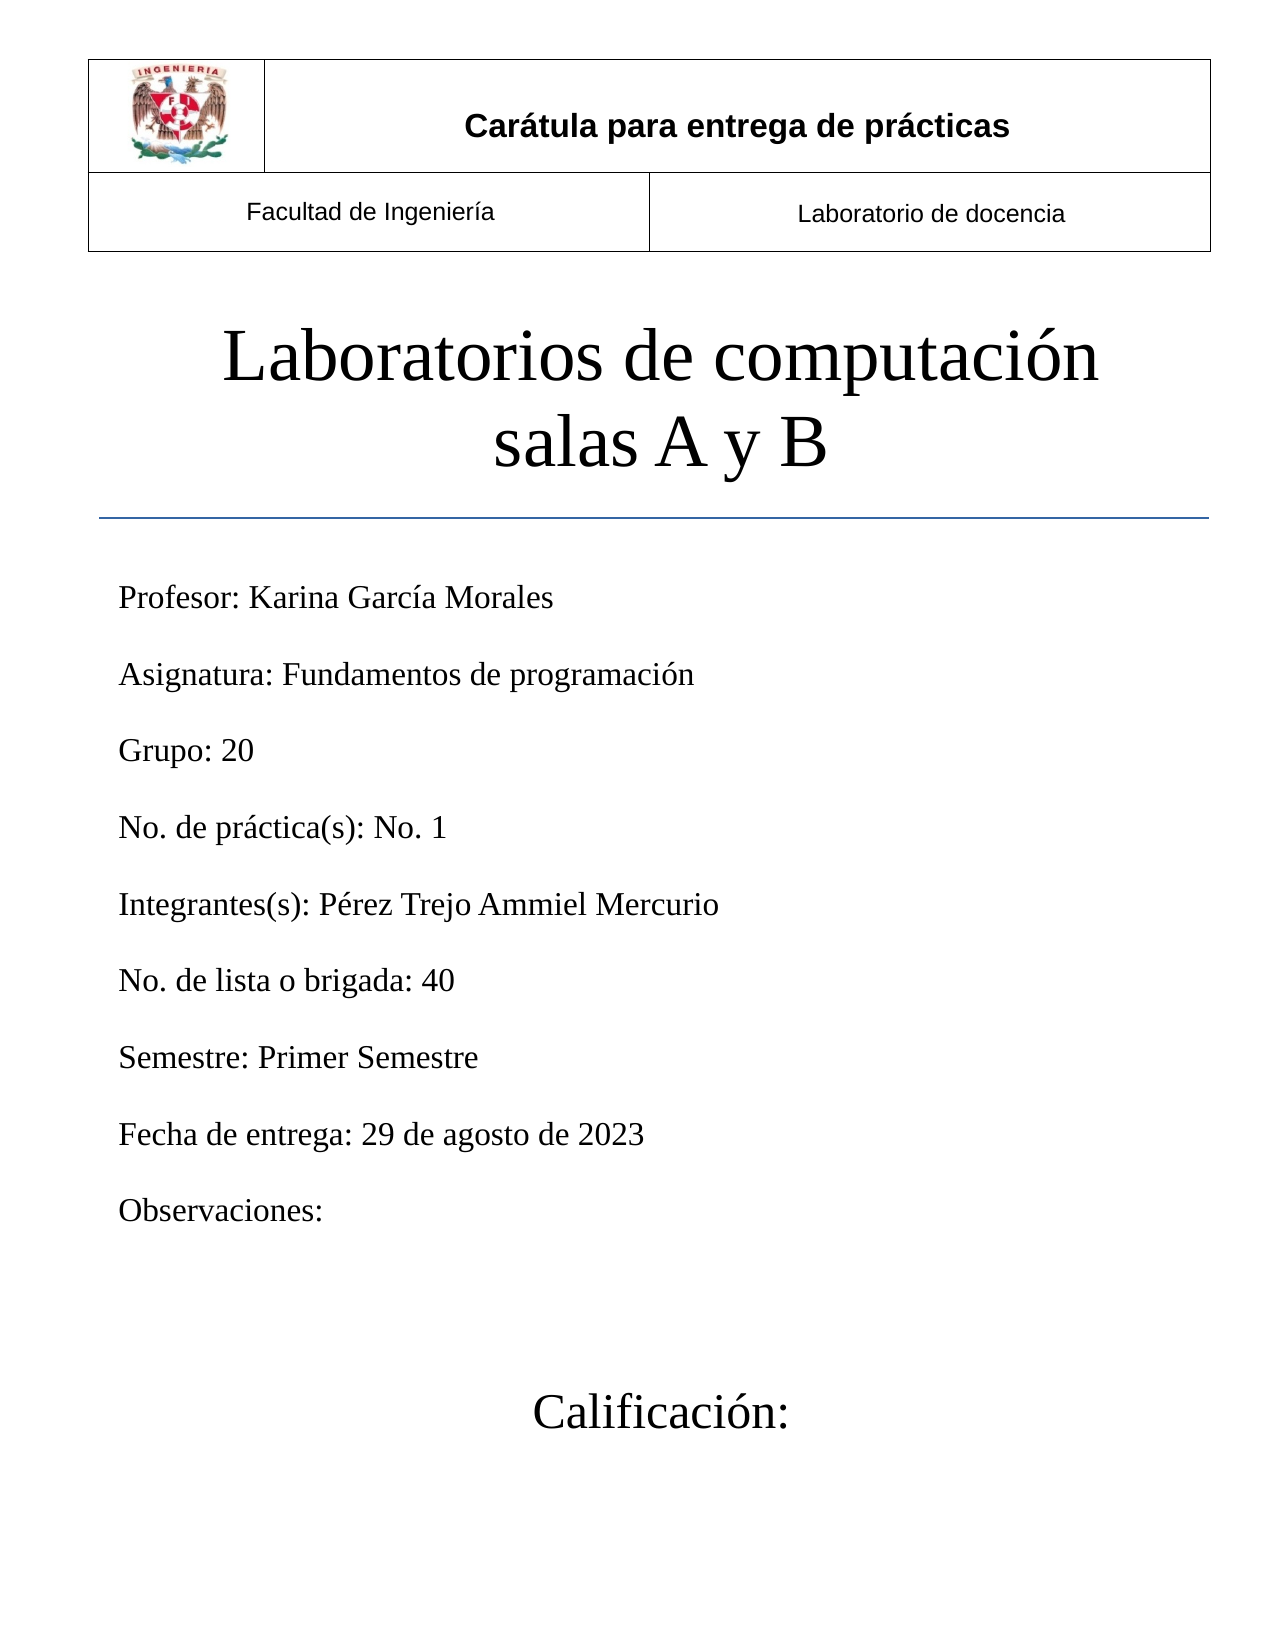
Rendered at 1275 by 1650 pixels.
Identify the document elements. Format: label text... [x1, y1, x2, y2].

text Asignatura: Fundamentos de programación [118, 654, 1205, 692]
text Integrantes(s): Pérez Trejo Ammiel Mercurio [118, 884, 1205, 922]
text Observaciones: [118, 1191, 1205, 1229]
text Semestre: Primer Semestre [118, 1037, 1205, 1076]
table_cell Laboratorio de docencia [650, 173, 1210, 251]
text Grupo: 20 [118, 731, 1205, 769]
table_header Carátula para entrega de prácticas [265, 60, 1210, 172]
table_cell Facultad de Ingeniería [89, 173, 649, 251]
text Profesor: Karina García Morales [118, 577, 1205, 616]
text No. de práctica(s): No. 1 [118, 807, 1205, 846]
text No. de lista o brigada: 40 [118, 961, 1205, 999]
text Fecha de entrega: 29 de agosto de 2023 [118, 1114, 1205, 1152]
table_header [89, 60, 264, 172]
text Laboratorios de computación [118, 310, 1205, 396]
text salas A y B [118, 396, 1205, 482]
text Calificación: [118, 1382, 1205, 1440]
